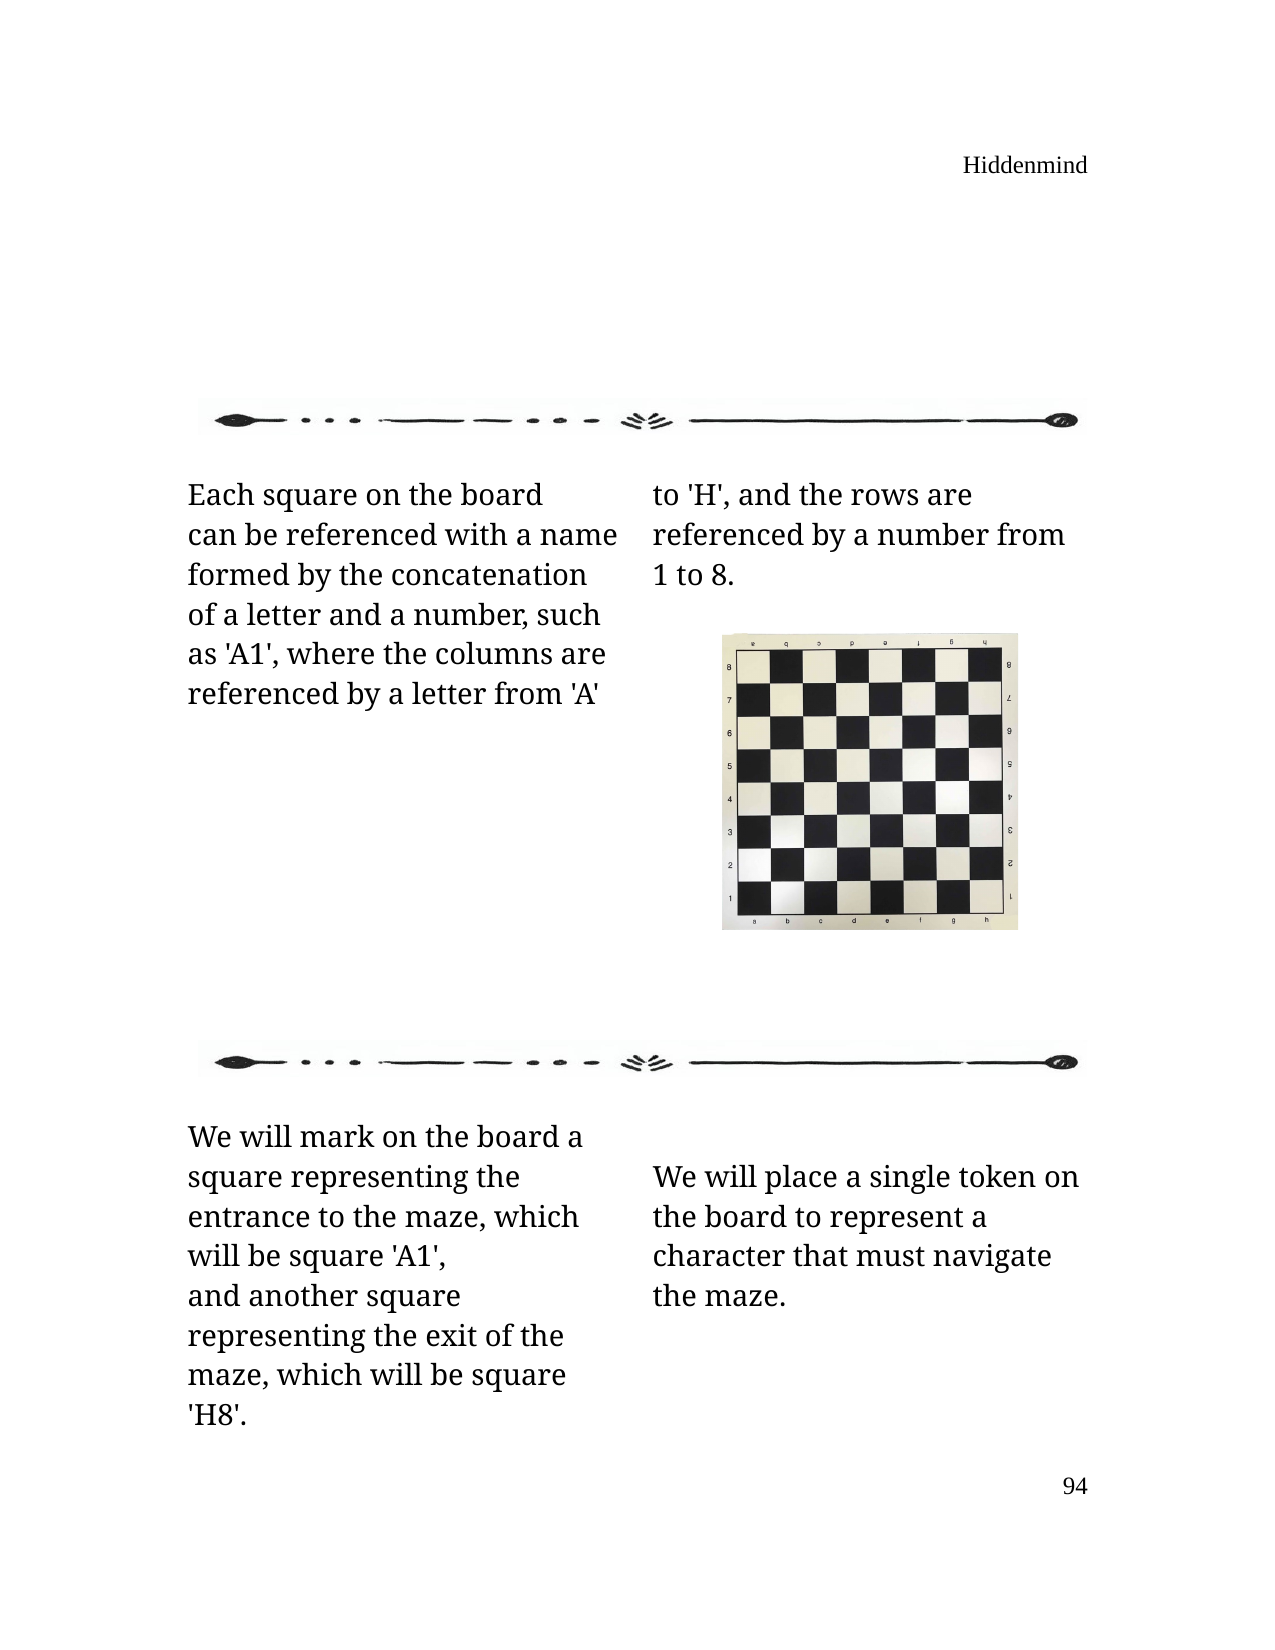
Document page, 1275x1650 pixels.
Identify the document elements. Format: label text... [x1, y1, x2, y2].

text can be referenced with a name formed by the concatenation of a letter and a number, such as 'A1', where the columns are referenced by a letter from 'A' [187, 514, 622, 713]
text We will place a single token on the board to represent a character that must navigate the maze. [652, 1156, 1087, 1315]
text Each square on the board [187, 475, 622, 514]
text and another square representing the exit of the maze, which will be square 'H8'. [187, 1275, 622, 1434]
picture [722, 633, 1019, 930]
text We will mark on the board a square representing the entrance to the maze, which will be square 'A1', [187, 1117, 622, 1275]
text to 'H', and the rows are referenced by a number from 1 to 8. [652, 475, 1087, 594]
picture [198, 1040, 1088, 1077]
picture [198, 398, 1088, 435]
